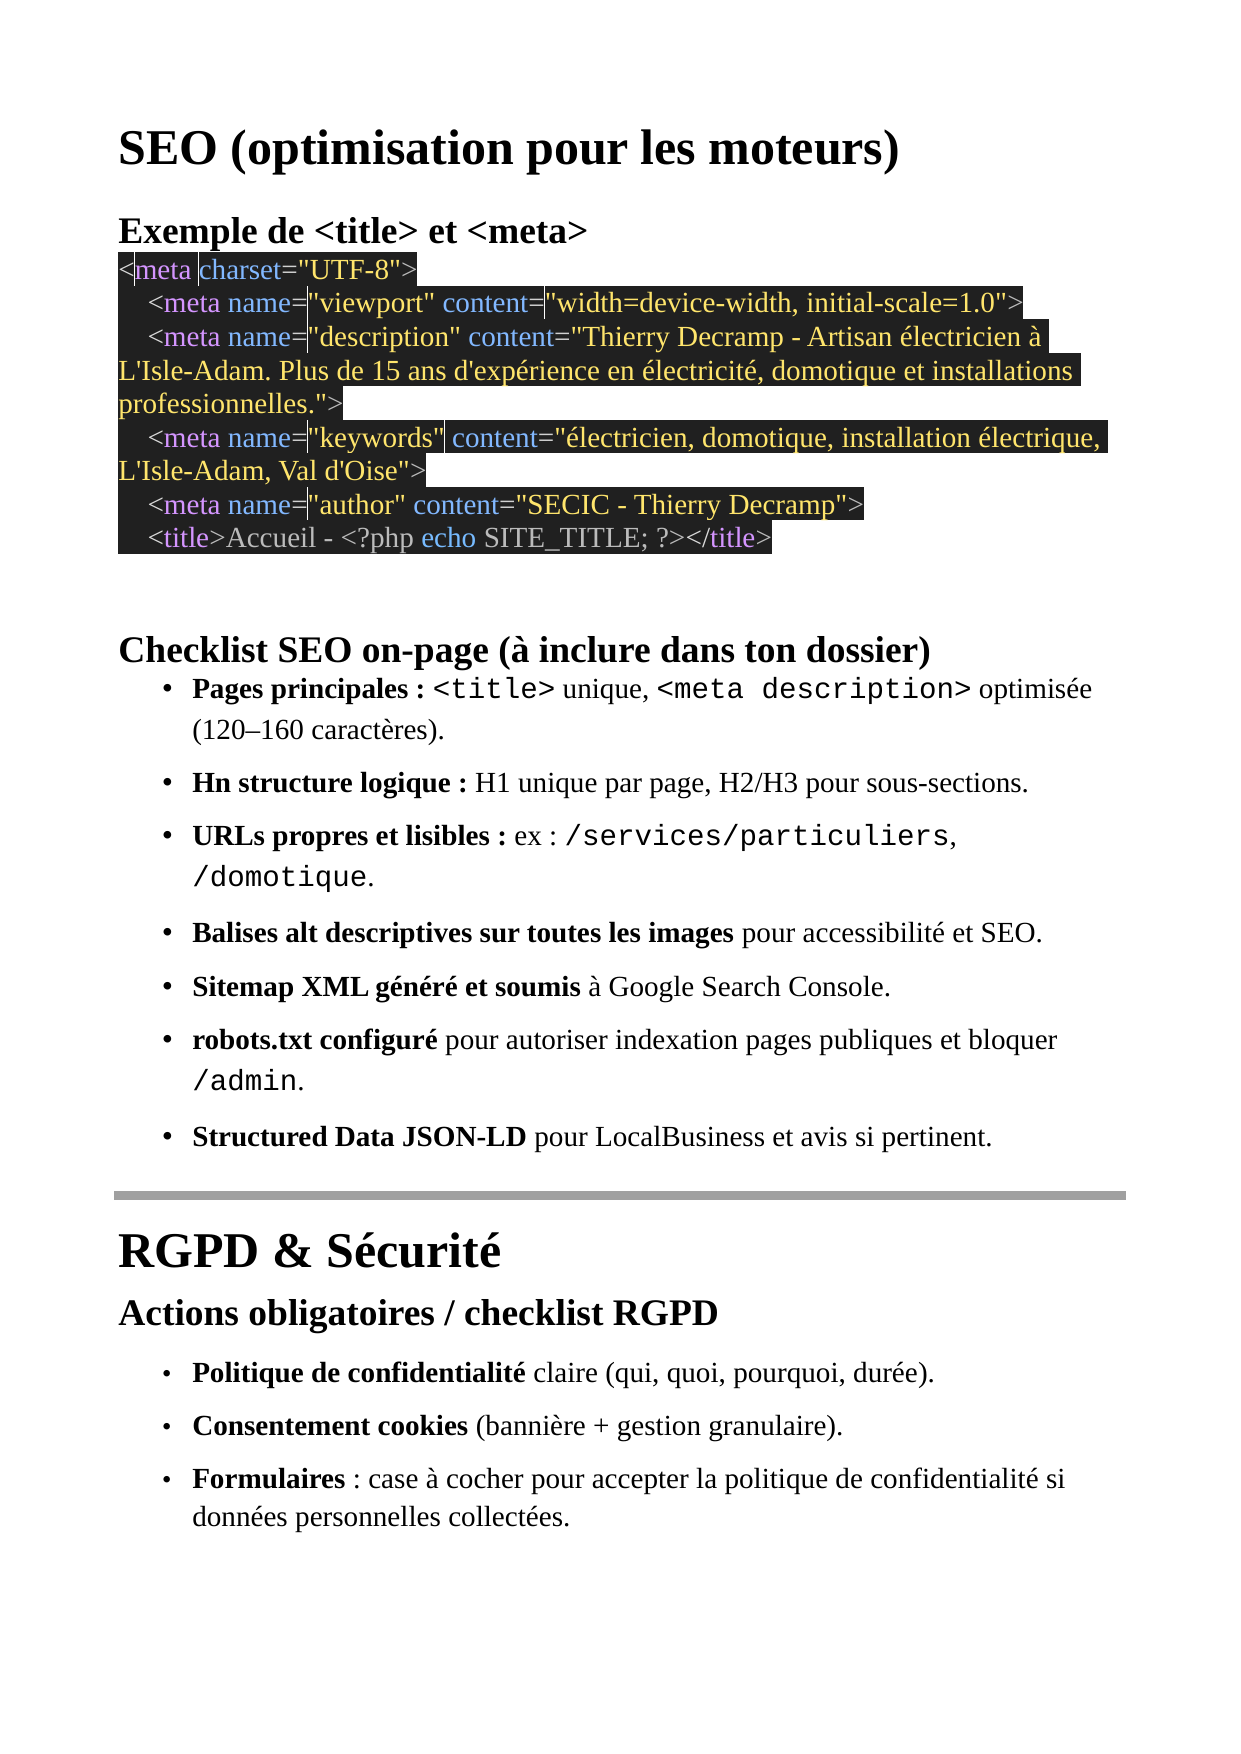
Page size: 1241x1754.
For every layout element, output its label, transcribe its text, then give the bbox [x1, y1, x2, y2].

list URLs propres et lisibles : ex : /services/particuliers, /domotique. [162, 818, 1122, 896]
text <meta charset="UTF-8"> [118, 252, 1122, 286]
list Consentement cookies (bannière + gestion granulaire). [162, 1408, 1122, 1441]
text <meta name="author" content="SECIC - Thierry Decramp"> [118, 487, 1122, 520]
subtitle Checklist SEO on-page (à inclure dans ton dossier) [118, 628, 1122, 671]
list Hn structure logique : H1 unique par page, H2/H3 pour sous-sections. [162, 765, 1122, 799]
list robots.txt configuré pour autoriser indexation pages publiques et bloquer /admin. [162, 1022, 1122, 1099]
text <meta name="description" content="Thierry Decramp - Artisan électricien à L'Isle-Adam. Plus de 15 ans d'expérience en électricité, domotique et installations professionnelles."> [118, 319, 1122, 420]
text <title>Accueil - <?php echo SITE_TITLE; ?></title> [118, 520, 1122, 554]
subtitle SEO (optimisation pour les moteurs) [118, 118, 1122, 176]
list Structured Data JSON-LD pour LocalBusiness et avis si pertinent. [162, 1119, 1122, 1152]
list Pages principales : <title> unique, <meta description> optimisée (120–160 caractères). [162, 671, 1122, 746]
text <meta name="viewport" content="width=device-width, initial-scale=1.0"> [118, 286, 1122, 319]
list Sitemap XML généré et soumis à Google Search Console. [162, 969, 1122, 1002]
subtitle RGPD & Sécurité [118, 1221, 1122, 1278]
list Formulaires : case à cocher pour accepter la politique de confidentialité si données personnelles collectées. [162, 1461, 1122, 1533]
subtitle Actions obligatoires / checklist RGPD [118, 1291, 1122, 1334]
subtitle Exemple de <title> et <meta> [118, 209, 1122, 252]
list Politique de confidentialité claire (qui, quoi, pourquoi, durée). [162, 1355, 1122, 1388]
list Balises alt descriptives sur toutes les images pour accessibilité et SEO. [162, 915, 1122, 949]
text <meta name="keywords" content="électricien, domotique, installation électrique, L'Isle-Adam, Val d'Oise"> [118, 420, 1122, 487]
